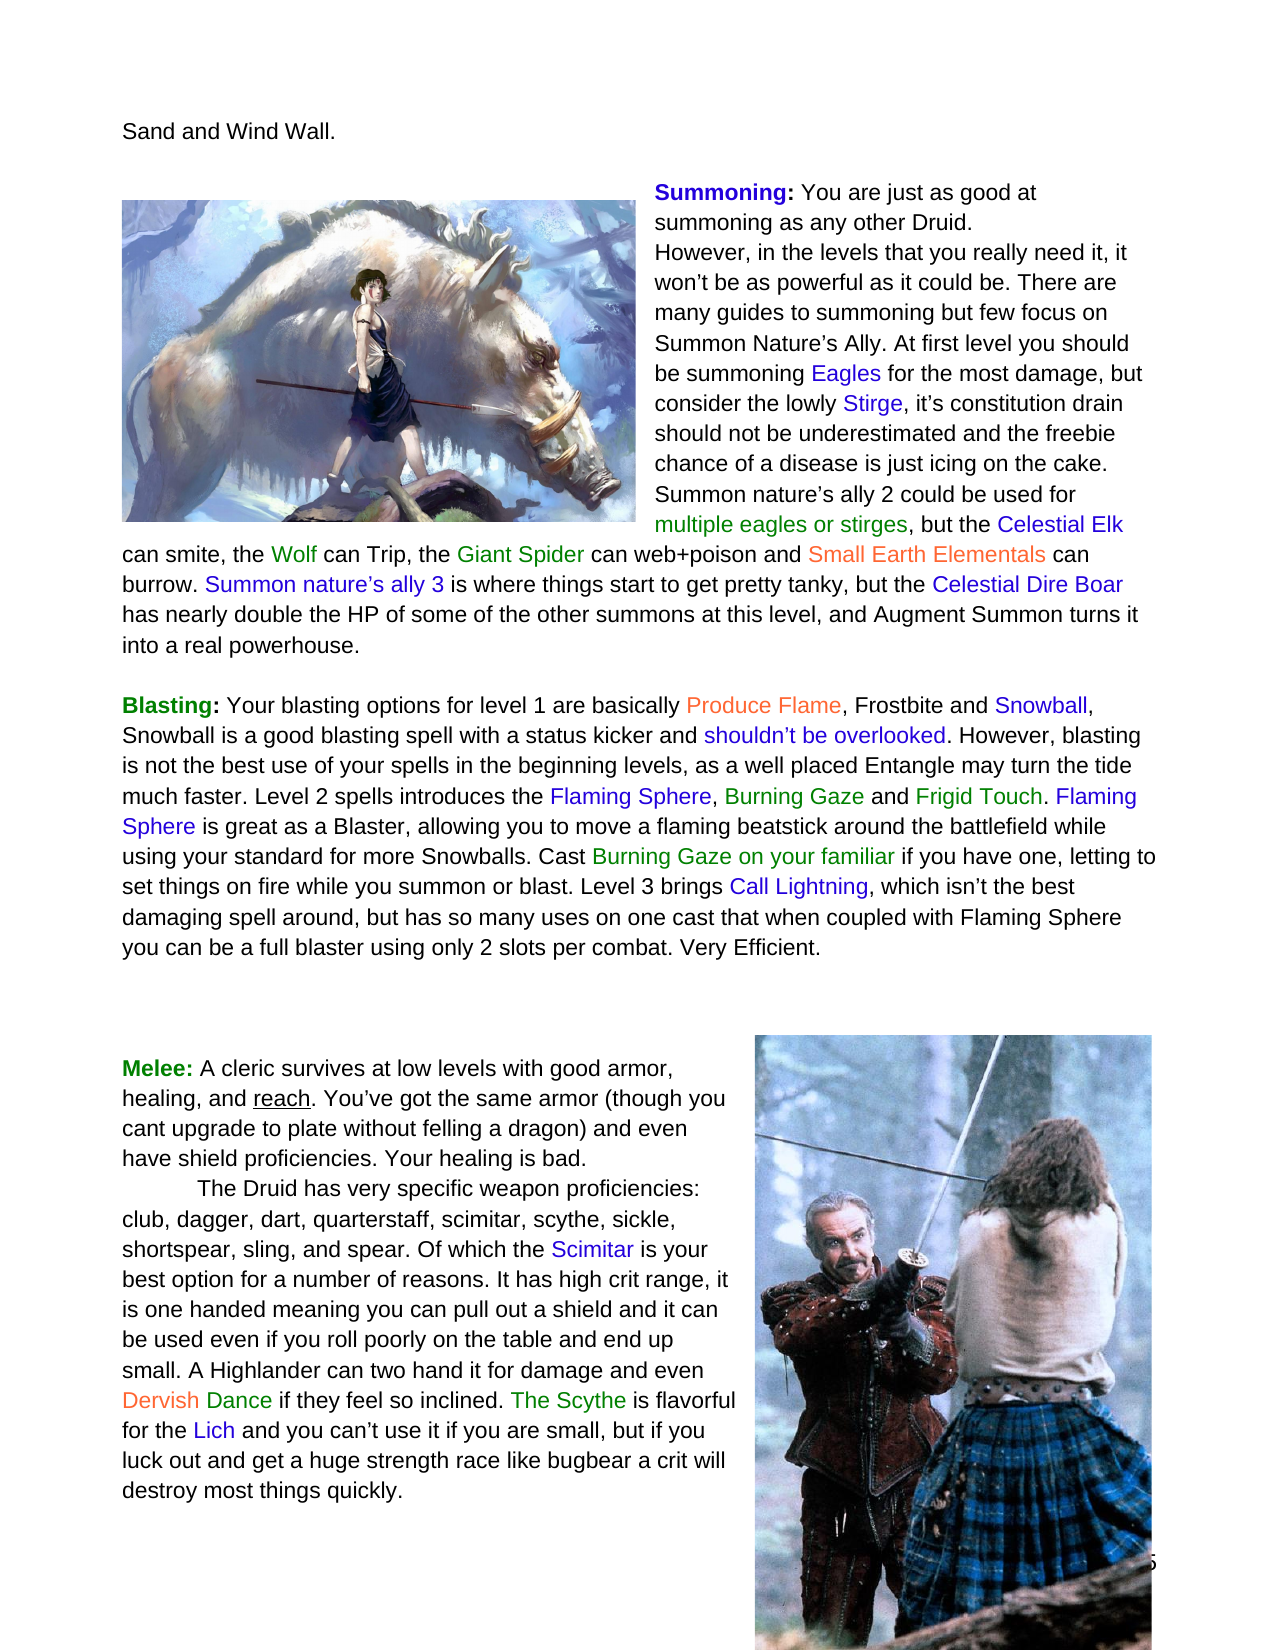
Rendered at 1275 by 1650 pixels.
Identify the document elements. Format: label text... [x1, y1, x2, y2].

text Melee: A cleric survives at low levels with good armor, healing, and reach. You’ve got the same armor (though you cant upgrade to plate without felling a dragon) and even have shield proficiencies. Your healing is bad. [122, 1054, 754, 1172]
picture [754, 1035, 1152, 1650]
picture [121, 200, 636, 522]
text However, in the levels that you really need it, it won’t be as powerful as it could be. There are many guides to summoning but few focus on Summon Nature’s Ally. At first level you should be summoning Eagles for the most damage, but consider the lowly Stirge, it’s constitution drain should not be underestimated and the freebie chance of a disease is just icing on the cake. Summon nature’s ally 2 could be used for multiple eagles or stirges, but the Celestial Elk can smite, the Wolf can Trip, the Giant Spider can web+poison and Small Earth Elementals can burrow. Summon nature’s ally 3 is where things start to get pretty tanky, but the Celestial Dire Boar has nearly double the HP of some of the other summons at this level, and Augment Summon turns it into a real powerhouse. [122, 239, 1157, 658]
text Sand and Wind Wall. [122, 118, 1157, 144]
text Blasting: Your blasting options for level 1 are basically Produce Flame, Frostbite and Snowball, Snowball is a good blasting spell with a status kicker and shouldn’t be overlooked. However, blasting is not the best use of your spells in the beginning levels, as a well placed Entangle may turn the tide much faster. Level 2 spells introduces the Flaming Sphere, Burning Gaze and Frigid Touch. Flaming Sphere is great as a Blaster, allowing you to move a flaming beatstick around the battlefield while using your standard for more Snowballs. Cast Burning Gaze on your familiar if you have one, letting to set things on fire while you summon or blast. Level 3 brings Call Lightning, which isn’t the best damaging spell around, but has so many uses on one cast that when coupled with Flaming Sphere you can be a full blaster using only 2 slots per combat. Very Efficient. [122, 692, 1157, 960]
text Summoning: You are just as good at summoning as any other Druid. [122, 178, 1157, 235]
text The Druid has very specific weapon proficiencies: club, dagger, dart, quarterstaff, scimitar, scythe, sickle, shortspear, sling, and spear. Of which the Scimitar is your best option for a number of reasons. It has high crit range, it is one handed meaning you can pull out a shield and it can be used even if you roll poorly on the table and end up small. A Highlander can two hand it for damage and even Dervish Dance if they feel so inclined. The Scythe is flavorful for the Lich and you can’t use it if you are small, but if you luck out and get a huge strength race like bugbear a crit will destroy most things quickly. [122, 1175, 754, 1504]
